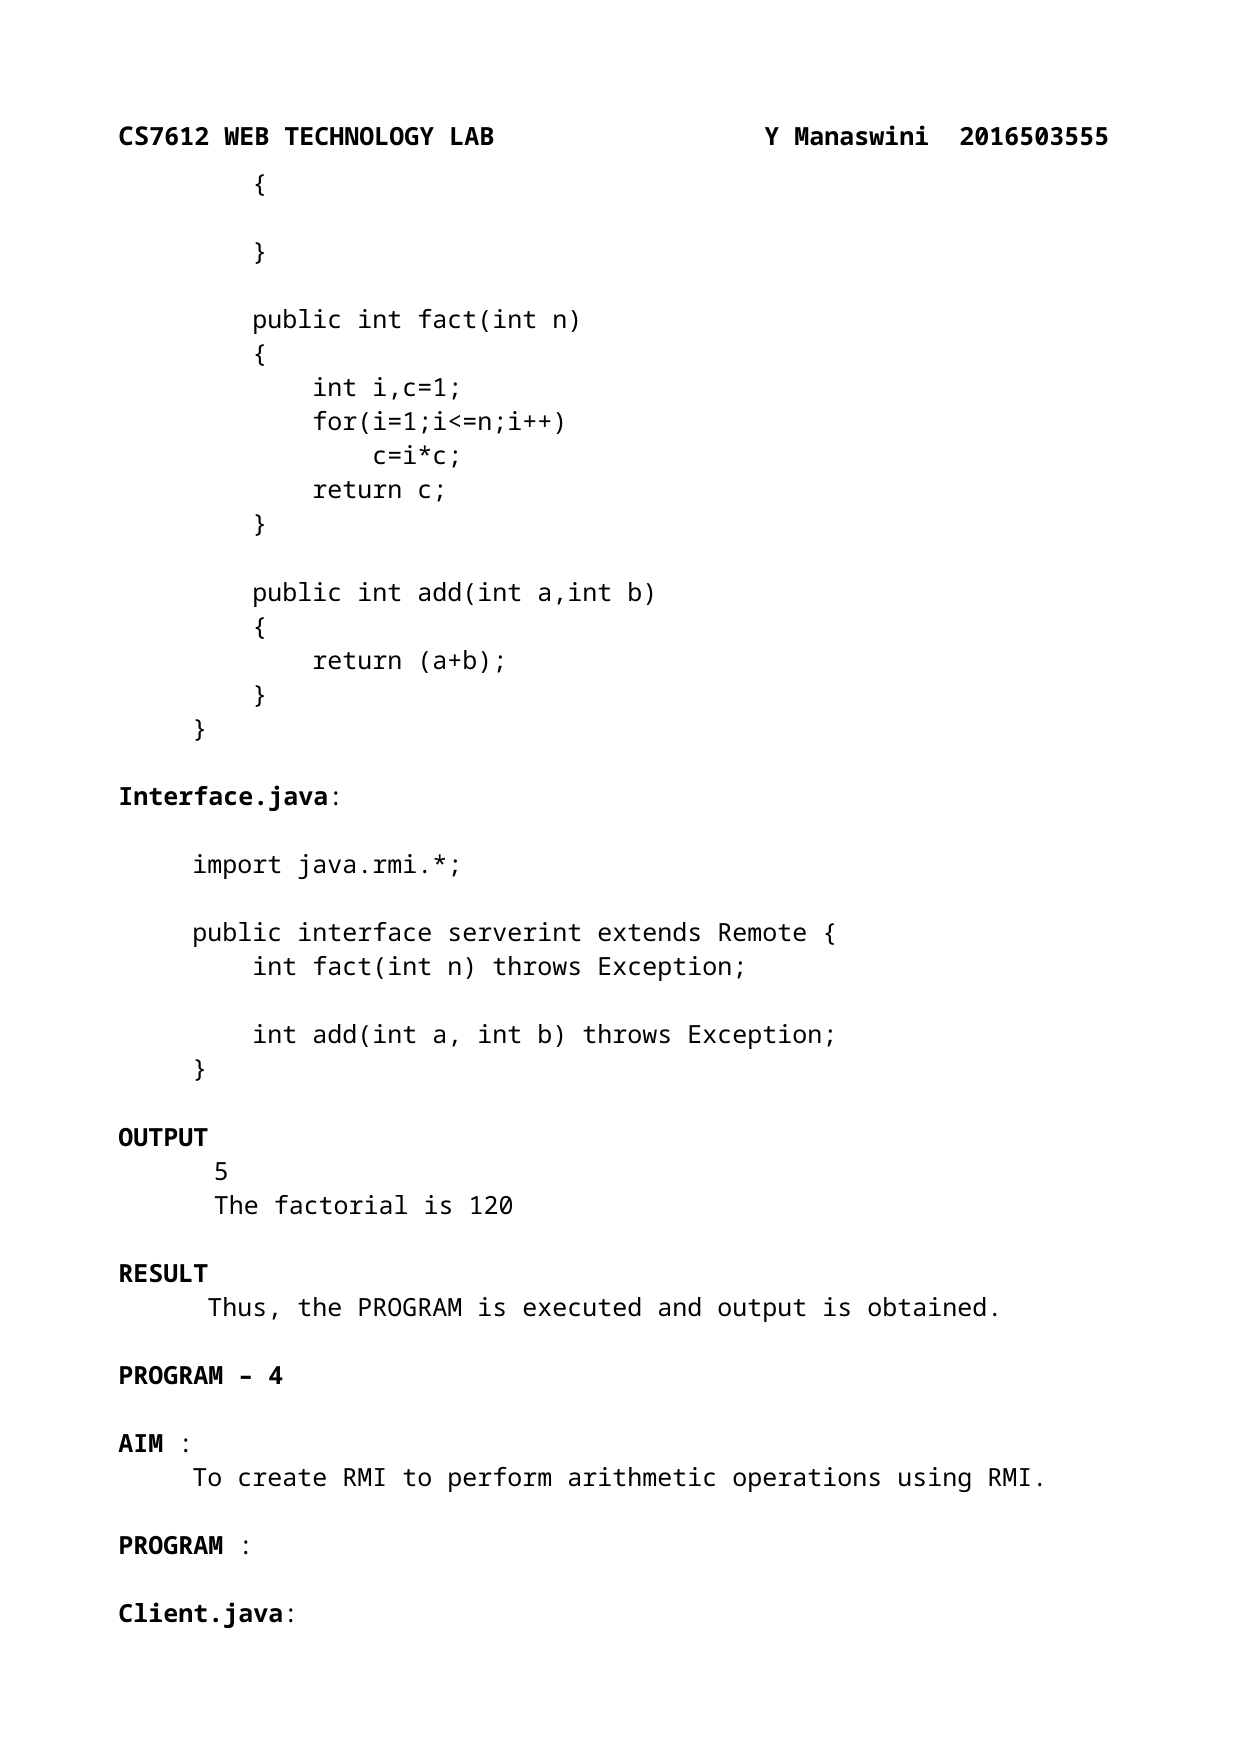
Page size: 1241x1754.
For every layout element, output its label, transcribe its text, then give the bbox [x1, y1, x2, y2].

text } [192, 710, 1122, 744]
text To create RMI to perform arithmetic operations using RMI. [118, 1460, 1122, 1494]
text c=i*c; [192, 438, 1122, 472]
text The factorial is 120 [118, 1187, 1122, 1221]
text OUTPUT [118, 1119, 1122, 1153]
text int fact(int n) throws Exception; [192, 949, 1122, 983]
text RESULT [118, 1255, 1122, 1289]
text PROGRAM : [118, 1528, 1122, 1562]
text for(i=1;i<=n;i++) [192, 404, 1122, 438]
text } [192, 506, 1122, 540]
text public int add(int a,int b) [192, 574, 1122, 608]
text Interface.java: [118, 778, 1122, 813]
text return c; [192, 472, 1122, 506]
text AIM : [118, 1426, 1122, 1460]
text Thus, the PROGRAM is executed and output is obtained. [118, 1289, 1122, 1323]
text public int fact(int n) [192, 302, 1122, 336]
text } [192, 1051, 1122, 1085]
text { [192, 165, 1122, 199]
text import java.rmi.*; [192, 847, 1122, 881]
text } [192, 233, 1122, 268]
text public interface serverint extends Remote { [192, 915, 1122, 949]
text int i,c=1; [192, 370, 1122, 404]
text } [192, 676, 1122, 710]
text Client.java: [118, 1596, 1122, 1630]
text return (a+b); [192, 642, 1122, 676]
text int add(int a, int b) throws Exception; [192, 1017, 1122, 1051]
text PROGRAM – 4 [118, 1358, 1122, 1392]
text { [192, 608, 1122, 642]
text { [192, 336, 1122, 370]
text 5 [118, 1153, 1122, 1187]
